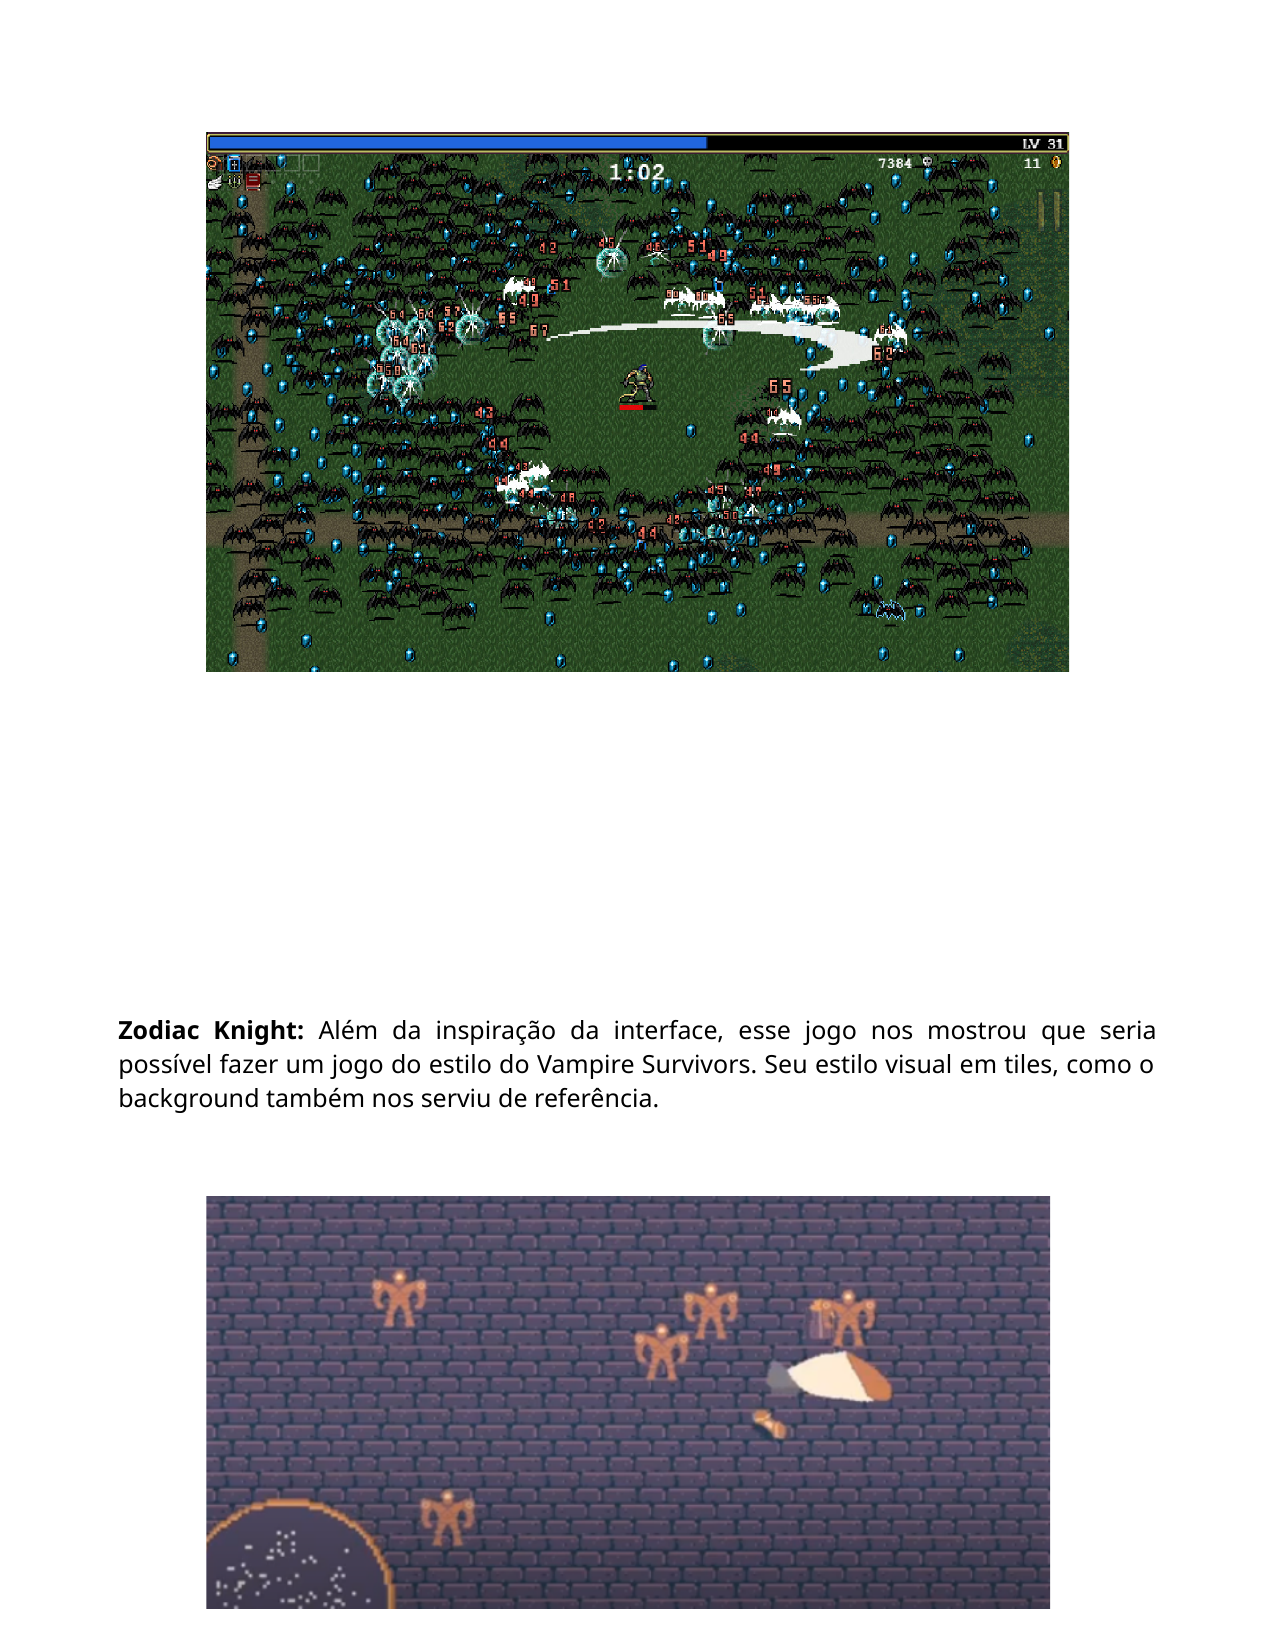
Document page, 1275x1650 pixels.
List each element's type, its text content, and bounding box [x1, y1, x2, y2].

picture [206, 1196, 1050, 1609]
picture [206, 132, 1070, 672]
text Zodiac Knight: Além da inspiração da interface, esse jogo nos mostrou que seria possível fazer um jogo do estilo do Vampire Survivors. Seu estilo visual em tiles, como o background também nos serviu de referência. [118, 1012, 1157, 1114]
